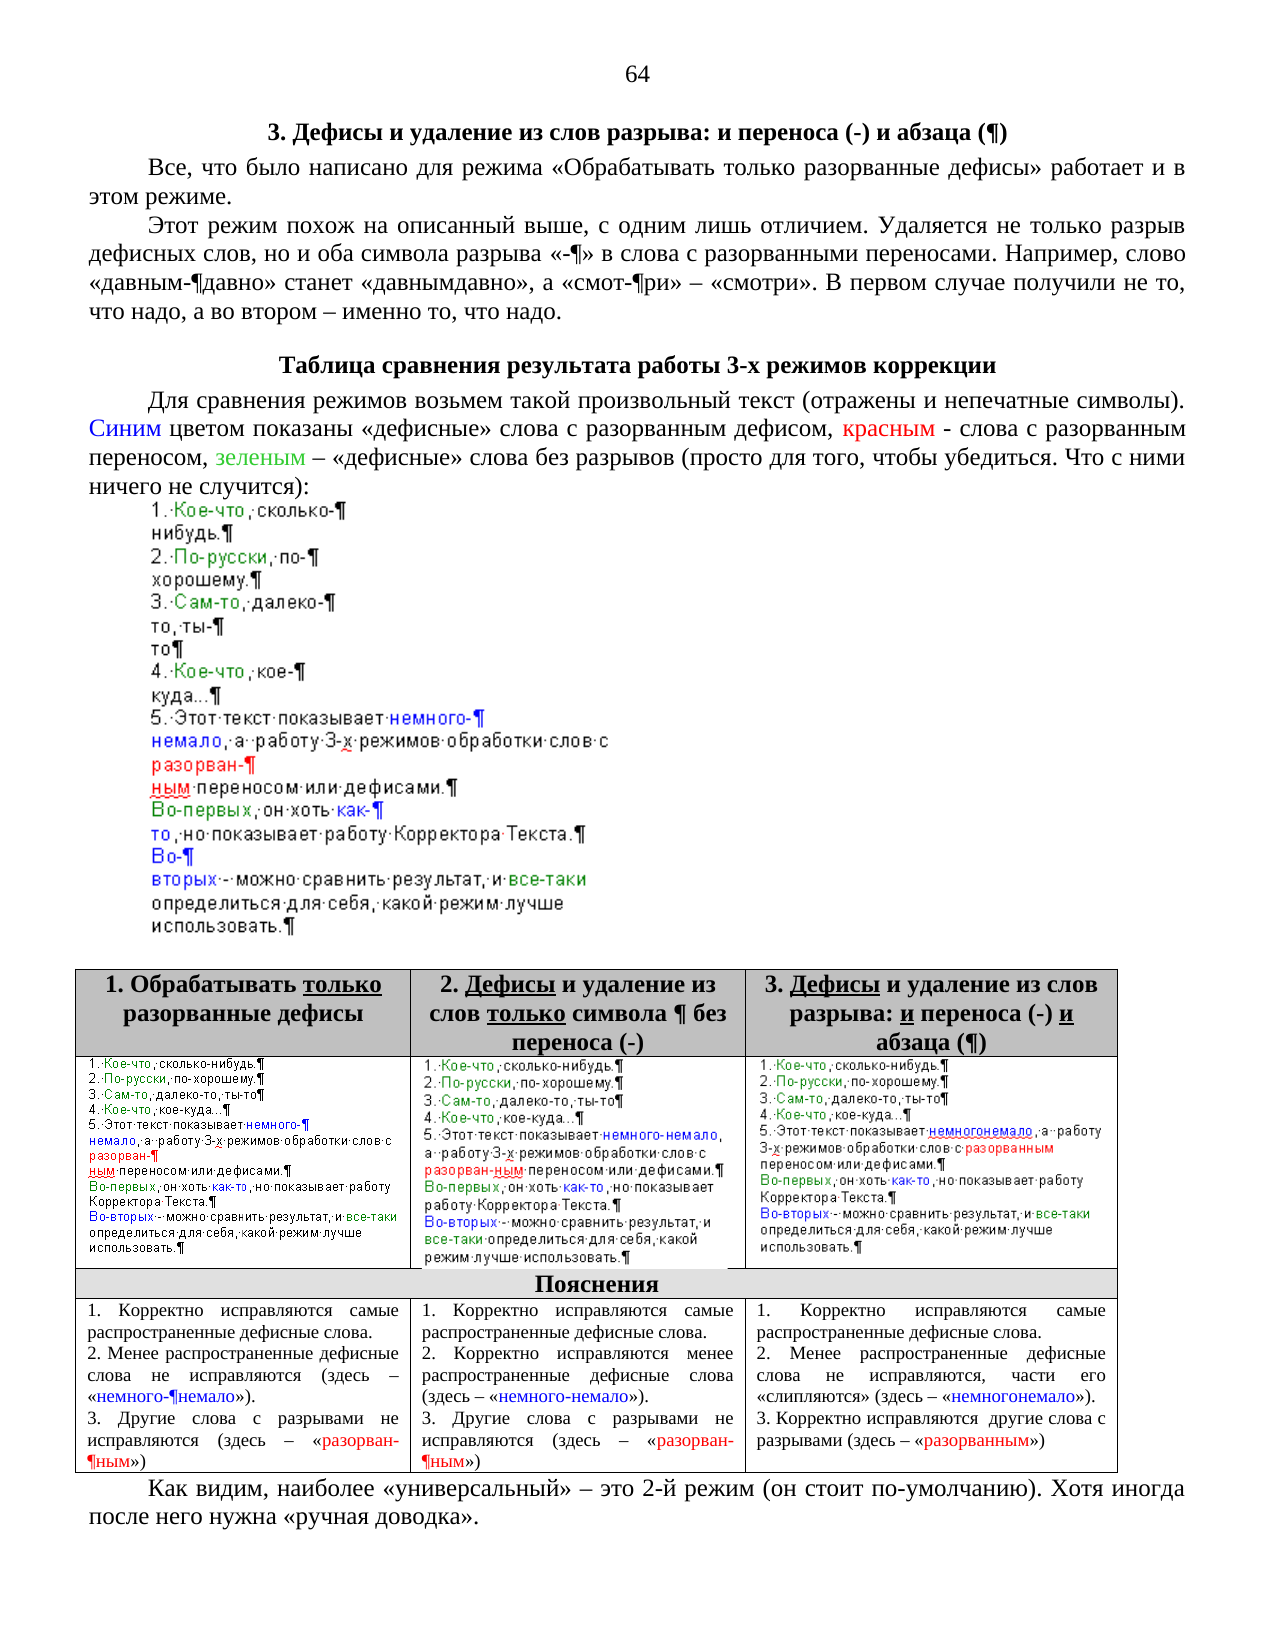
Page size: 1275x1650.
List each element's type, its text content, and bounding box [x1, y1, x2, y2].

table_header 2. Дефисы и удаление из слов только символа ¶ без переноса (-) [411, 970, 745, 1056]
table_cell [746, 1057, 1117, 1268]
table_cell Пояснения [76, 1269, 1117, 1298]
table_header 3. Дефисы и удаление из слов разрыва: и переноса (-) и абзаца (¶) [746, 970, 1117, 1056]
picture [421, 1057, 728, 1269]
text Для сравнения режимов возьмем такой произвольный текст (отражены и непечатные символы). Синим цветом показаны «дефисные» слова с разорванным дефисом, красным - слова с разорванным переносом, зеленым – «дефисные» слова без разрывов (просто для того, чтобы убедиться. Что с ними ничего не случится): [89, 385, 1186, 500]
text Этот режим похож на описанный выше, с одним лишь отличием. Удаляется не только разрыв дефисных слов, но и оба символа разрыва «-¶» в слова с разорванными переносами. Например, слово «давным-¶давно» станет «давнымдавно», а «смот-¶ри» – «смотри». В первом случае получили не то, что надо, а во втором – именно то, что надо. [89, 210, 1186, 325]
subtitle 3. Дефисы и удаление из слов разрыва: и переноса (-) и абзаца (¶) [89, 117, 1186, 146]
table_cell [76, 1057, 410, 1268]
text Как видим, наиболее «универсальный» – это 2-й режим (он стоит по-умолчанию). Хотя иногда после него нужна «ручная доводка». [89, 1473, 1186, 1530]
picture [87, 1057, 399, 1259]
text Все, что было написано для режима «Обрабатывать только разорванные дефисы» работает и в этом режиме. [89, 152, 1186, 210]
picture [756, 1057, 1103, 1257]
picture [147, 500, 614, 940]
table_cell [411, 1057, 421, 1268]
subtitle Таблица сравнения результата работы 3-х режимов коррекции [89, 350, 1186, 378]
table_cell 1. Корректно исправляются самые распространенные дефисные слова. 2. Менее распространенные дефисные слова не исправляются (здесь – «немного-¶немало»). 3. Другие слова с разрывами не исправляются (здесь – «разорван-¶ным») [76, 1299, 410, 1472]
table_cell 1. Корректно исправляются самые распространенные дефисные слова. 2. Менее распространенные дефисные слова не исправляются, части его «слипляются» (здесь – «немногонемало»). 3. Корректно исправляются другие слова с разрывами (здесь – «разорванным») [746, 1299, 1117, 1472]
table_header 1. Обрабатывать только разорванные дефисы [76, 970, 410, 1056]
table_cell 1. Корректно исправляются самые распространенные дефисные слова. 2. Корректно исправляются менее распространенные дефисные слова (здесь – «немного-немало»). 3. Другие слова с разрывами не исправляются (здесь – «разорван-¶ным») [411, 1299, 745, 1472]
table_cell [728, 1057, 745, 1268]
